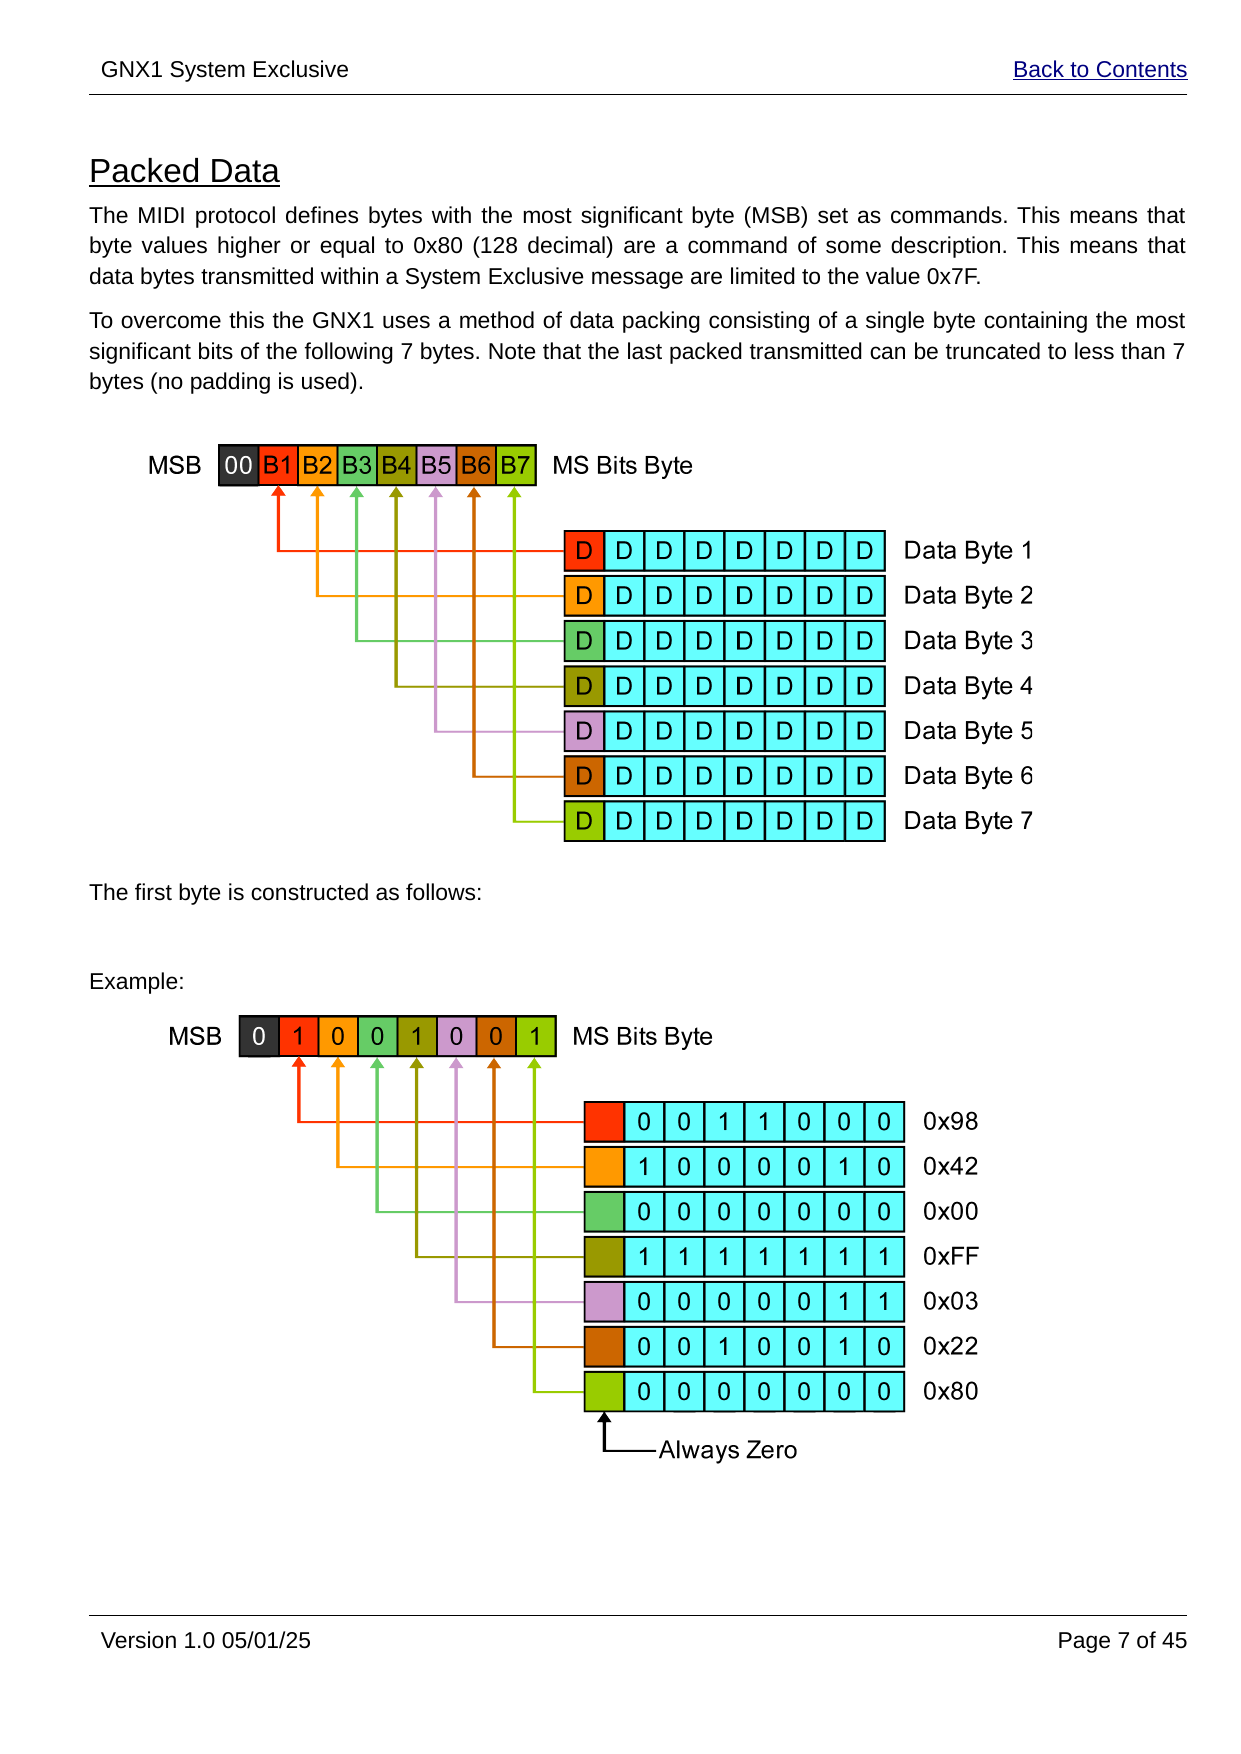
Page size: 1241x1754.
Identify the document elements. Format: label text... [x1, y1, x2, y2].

picture [149, 444, 1033, 842]
text To overcome this the GNX1 uses a method of data packing consisting of a single byte containing the most significant bits of the following 7 bytes. Note that the last packed transmitted can be truncated to less than 7 bytes (no padding is used). [89, 307, 1187, 394]
text Example: [89, 968, 1187, 995]
subtitle Packed Data [89, 151, 1187, 190]
text The MIDI protocol defines bytes with the most significant byte (MSB) set as commands. This means that byte values higher or equal to 0x80 (128 decimal) are a command of some description. This means that data bytes transmitted within a System Exclusive message are limited to the value 0x7F. [89, 202, 1187, 289]
picture [170, 1015, 1052, 1473]
text The first byte is constructed as follows: [89, 413, 1187, 905]
